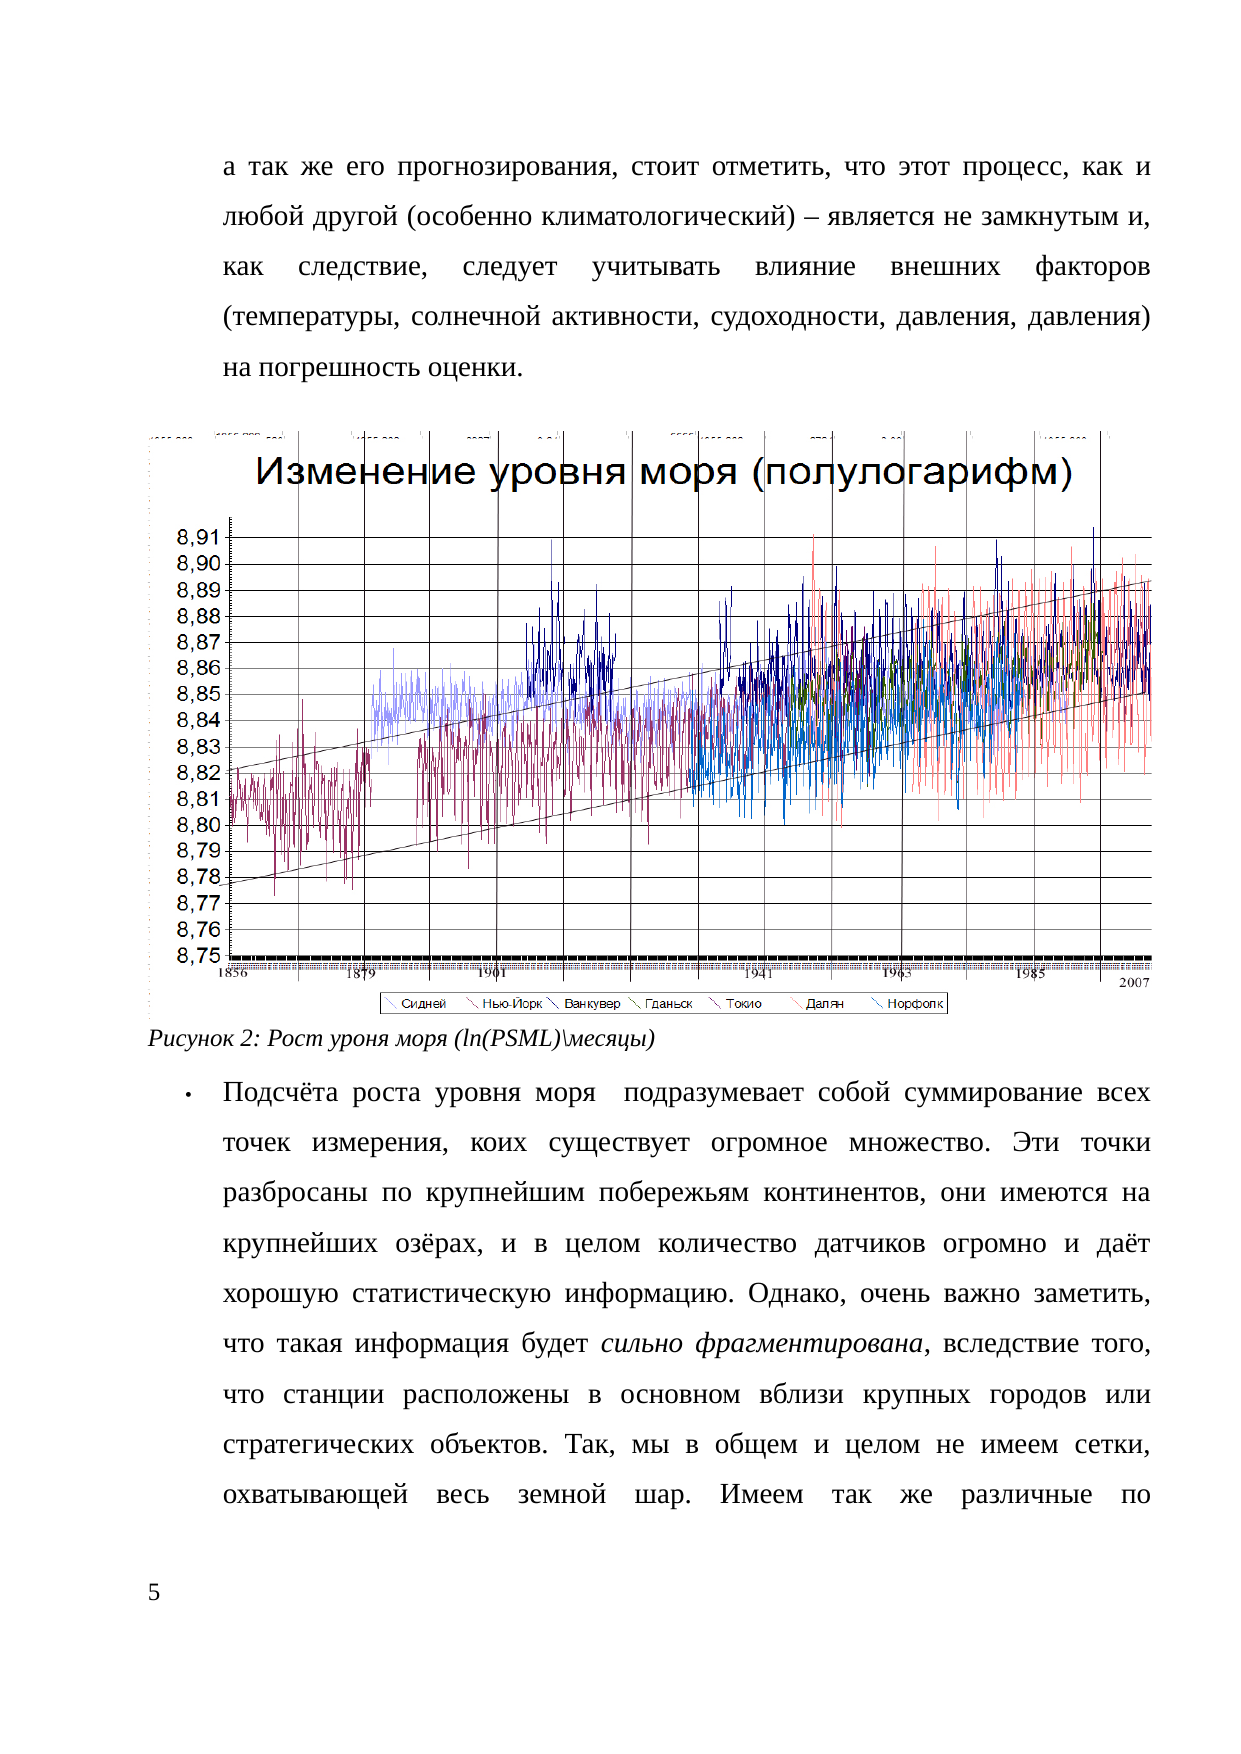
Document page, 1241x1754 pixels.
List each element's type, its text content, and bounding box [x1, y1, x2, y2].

list Подсчёта роста уровня моря подразумевает собой суммирование всех точек измерения, коих существует огромное множество. Эти точки разбросаны по крупнейшим побережьям континентов, они имеются на крупнейших озёрах, и в целом количество датчиков огромно и даёт хорошую статистическую информацию. Однако, очень важно заметить, что такая информация будет сильно фрагментирована, вследствие того, что станции расположены в основном вблизи крупных городов или стратегических объектов. Так, мы в общем и целом не имеем сетки, охватывающей весь земной шар. Имеем так же различные по [148, 1052, 1152, 1510]
list а так же его прогнозирования, стоит отметить, что этот процесс, как и любой другой (особенно климатологический) – является не замкнутым и, как следствие, следует учитывать влияние внешних факторов (температуры, солнечной активности, судоходности, давления, давления) на погрешность оценки. [185, 148, 1152, 382]
list Рисунок 2: Рост уроня моря (ln(PSML)\месяцы) [148, 1024, 1152, 1052]
picture [147, 431, 1152, 1024]
list [148, 399, 1152, 431]
